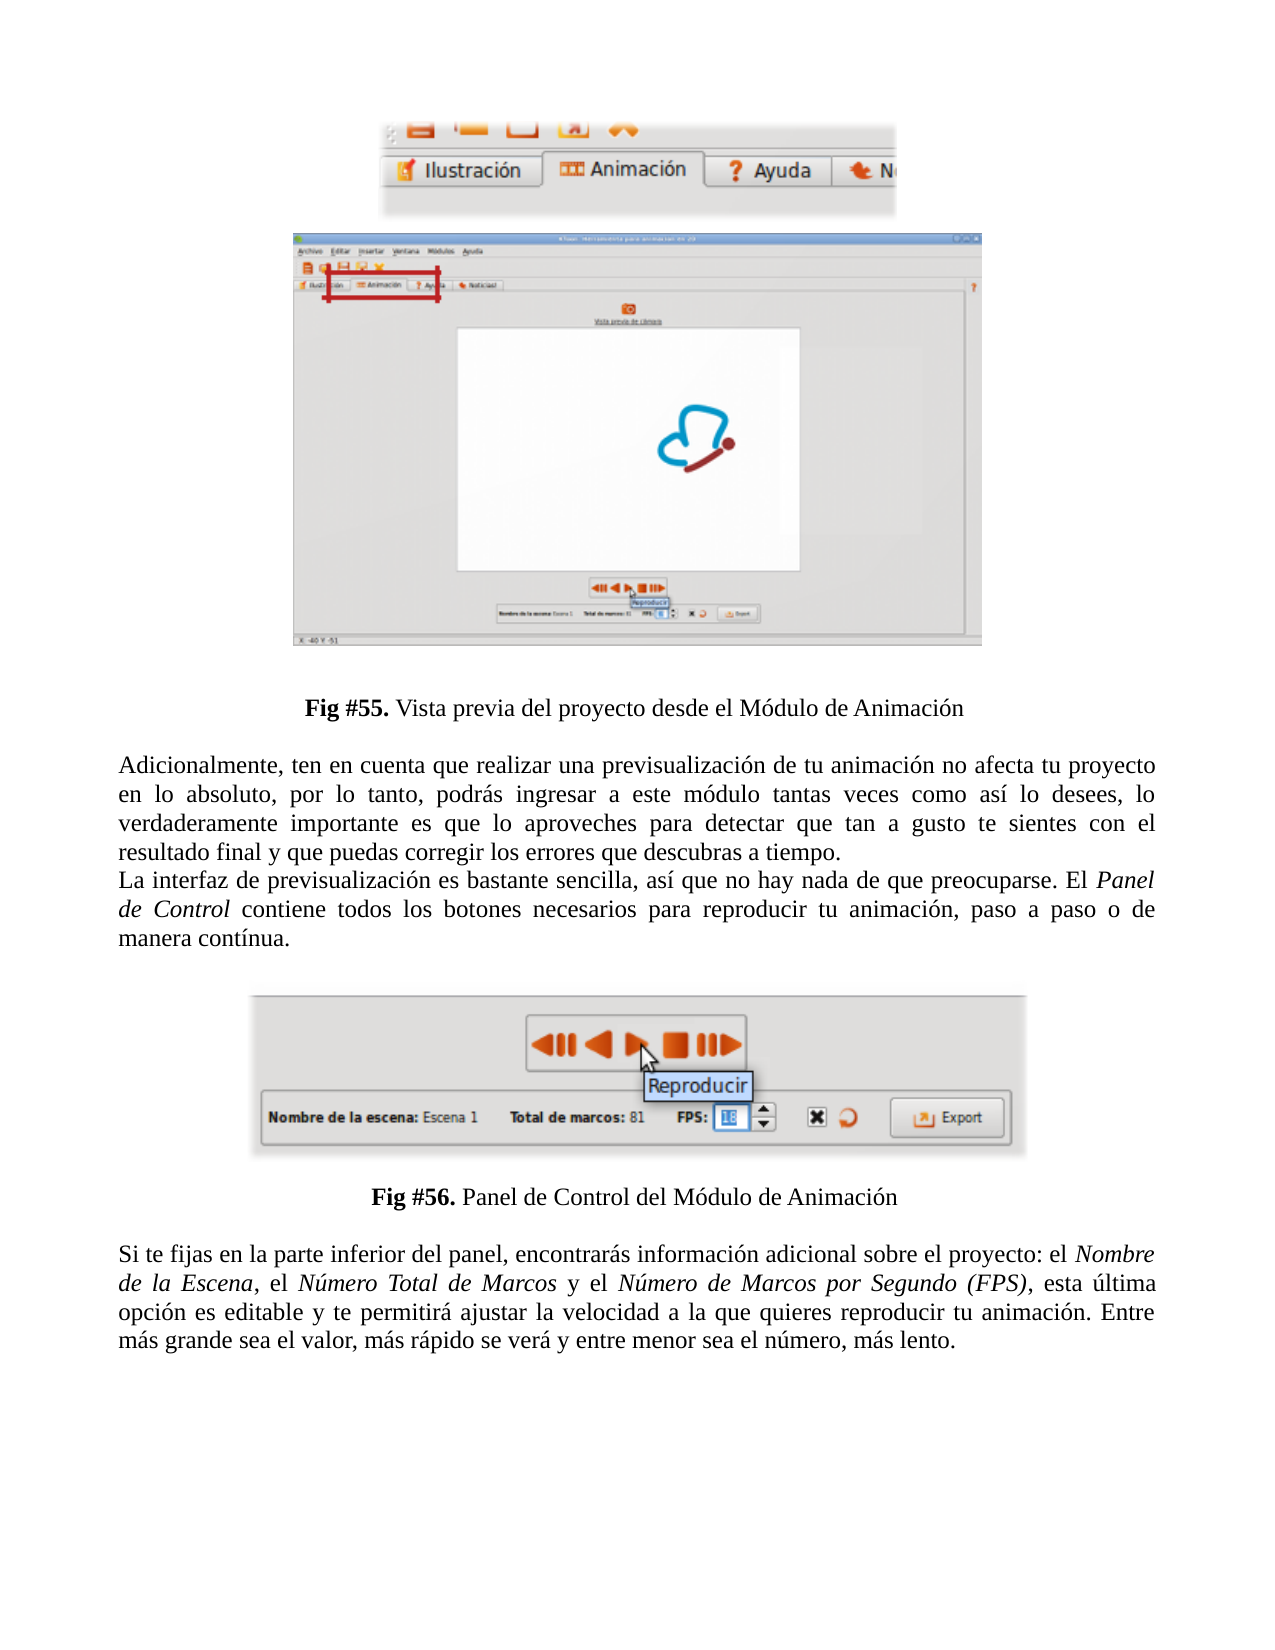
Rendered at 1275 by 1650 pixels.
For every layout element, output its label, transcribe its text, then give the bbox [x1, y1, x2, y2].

text La interfaz de previsualización es bastante sencilla, así que no hay nada de que preocuparse. El Panel de Control contiene todos los botones necesarios para reproducir tu animación, paso a paso o de manera contínua. [118, 866, 1157, 952]
text Si te fijas en la parte inferior del panel, encontrarás información adicional sobre el proyecto: el Nombre de la Escena, el Número Total de Marcos y el Número de Marcos por Segundo (FPS), esta última opción es editable y te permitirá ajustar la velocidad a la que quieres reproducir tu animación. Entre más grande sea el valor, más rápido se verá y entre menor sea el número, más lento. [118, 1239, 1157, 1354]
picture [378, 121, 897, 222]
text Fig #55. Vista previa del proyecto desde el Módulo de Animación [118, 693, 1157, 722]
text Fig #56. Panel de Control del Módulo de Animación [118, 1182, 1157, 1211]
picture [293, 233, 982, 646]
text Adicionalmente, ten en cuenta que realizar una previsualización de tu animación no afecta tu proyecto en lo absoluto, por lo tanto, podrás ingresar a este módulo tantas veces como así lo desees, lo verdaderamente importante es que lo aproveches para detectar que tan a gusto te sientes con el resultado final y que puedas corregir los errores que descubras a tiempo. [118, 751, 1157, 866]
picture [247, 980, 1028, 1162]
